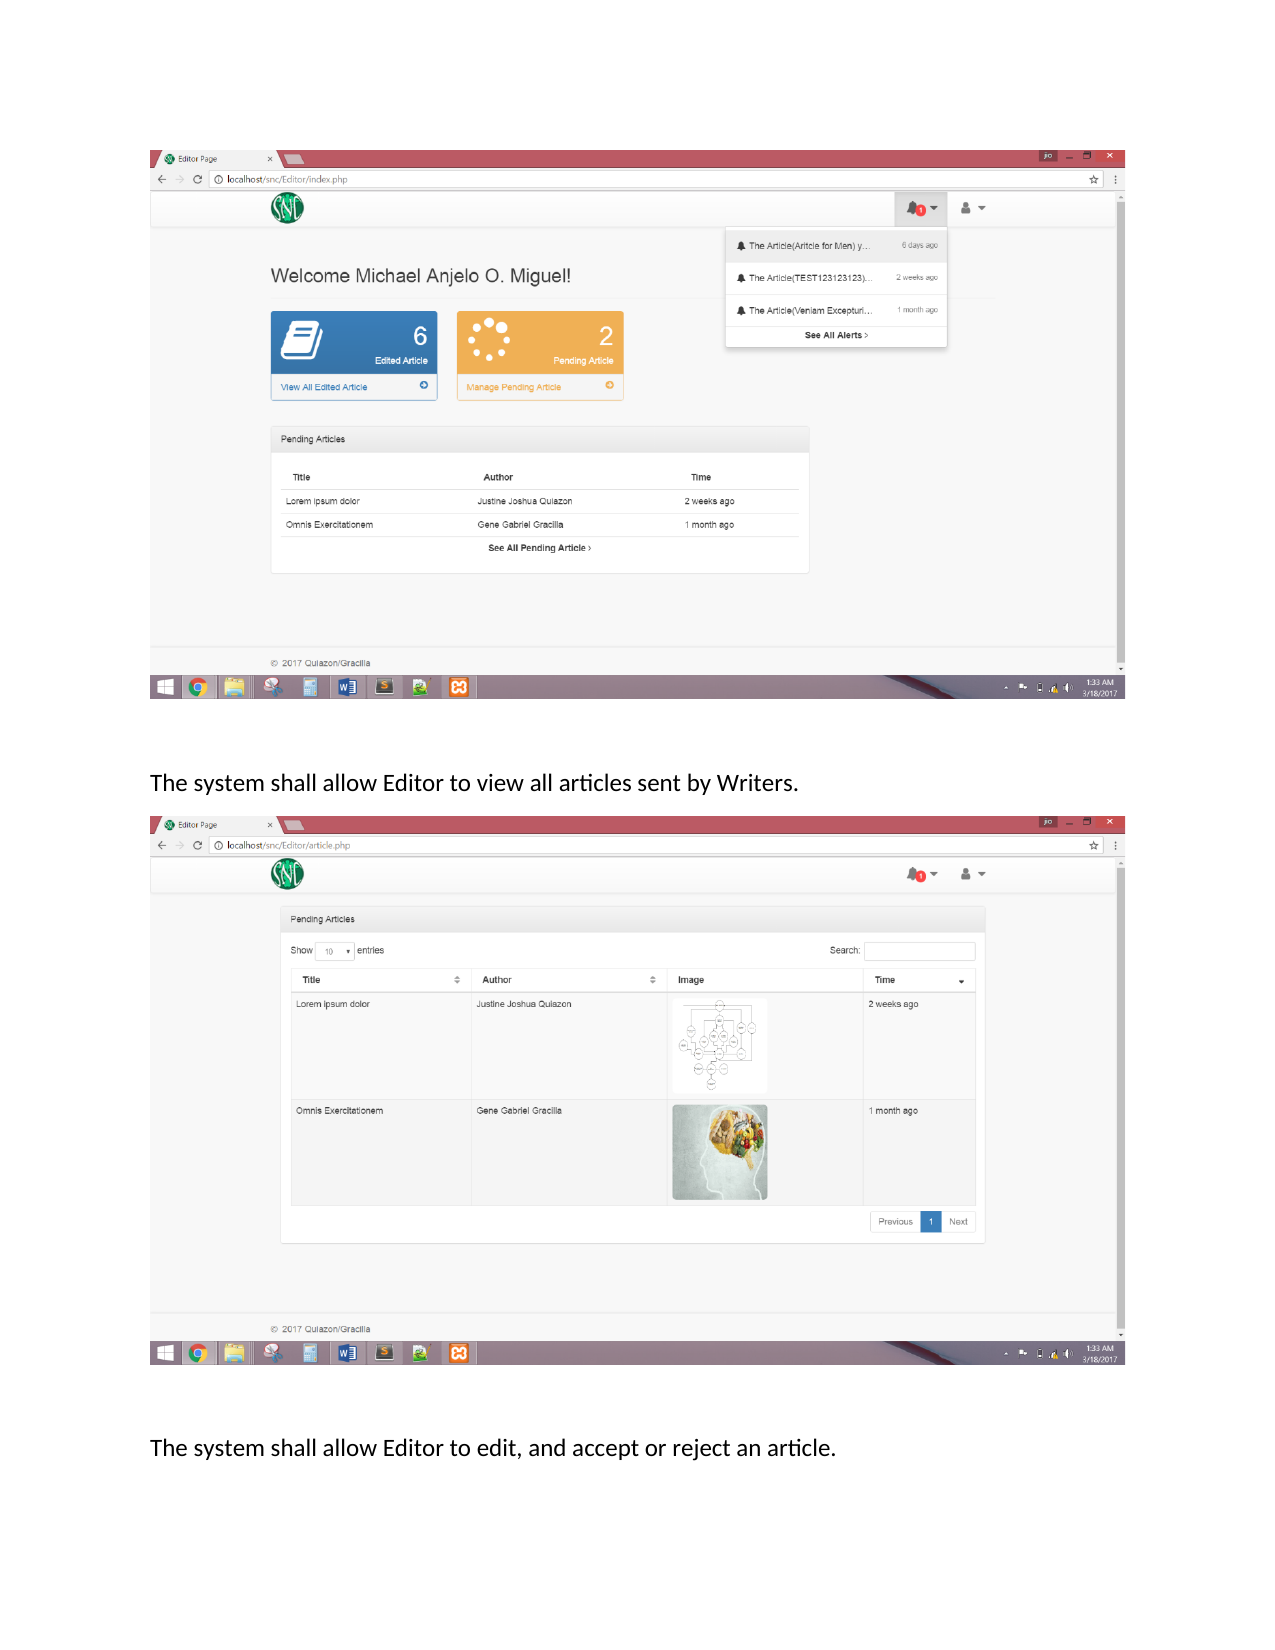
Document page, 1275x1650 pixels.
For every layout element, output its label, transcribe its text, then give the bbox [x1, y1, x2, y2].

text The system shall allow Editor to edit, and accept or reject an article. [150, 1433, 1125, 1463]
text The system shall allow Editor to view all articles sent by Writers. [150, 767, 1125, 797]
